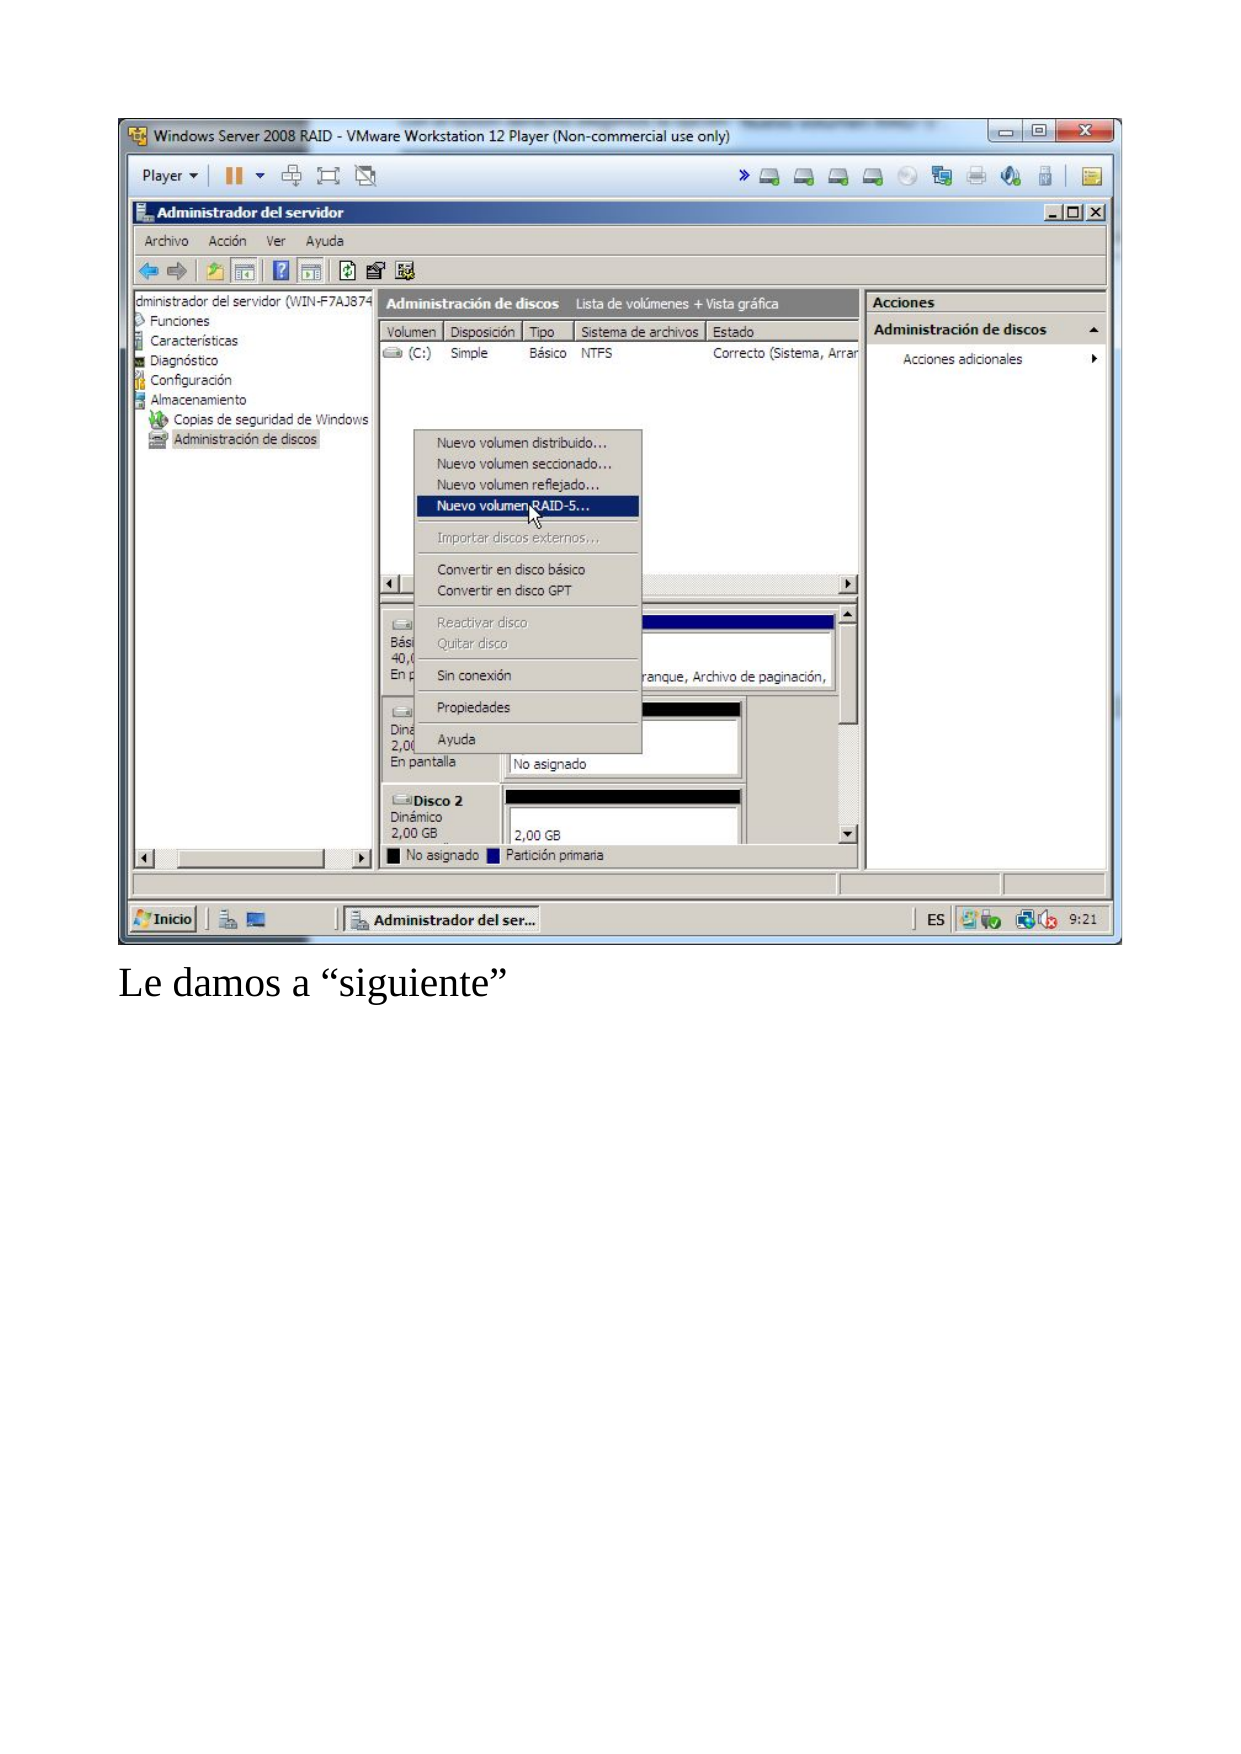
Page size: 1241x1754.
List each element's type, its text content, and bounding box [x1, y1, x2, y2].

picture [118, 118, 1123, 945]
text Le damos a “siguiente” [118, 957, 1122, 1005]
